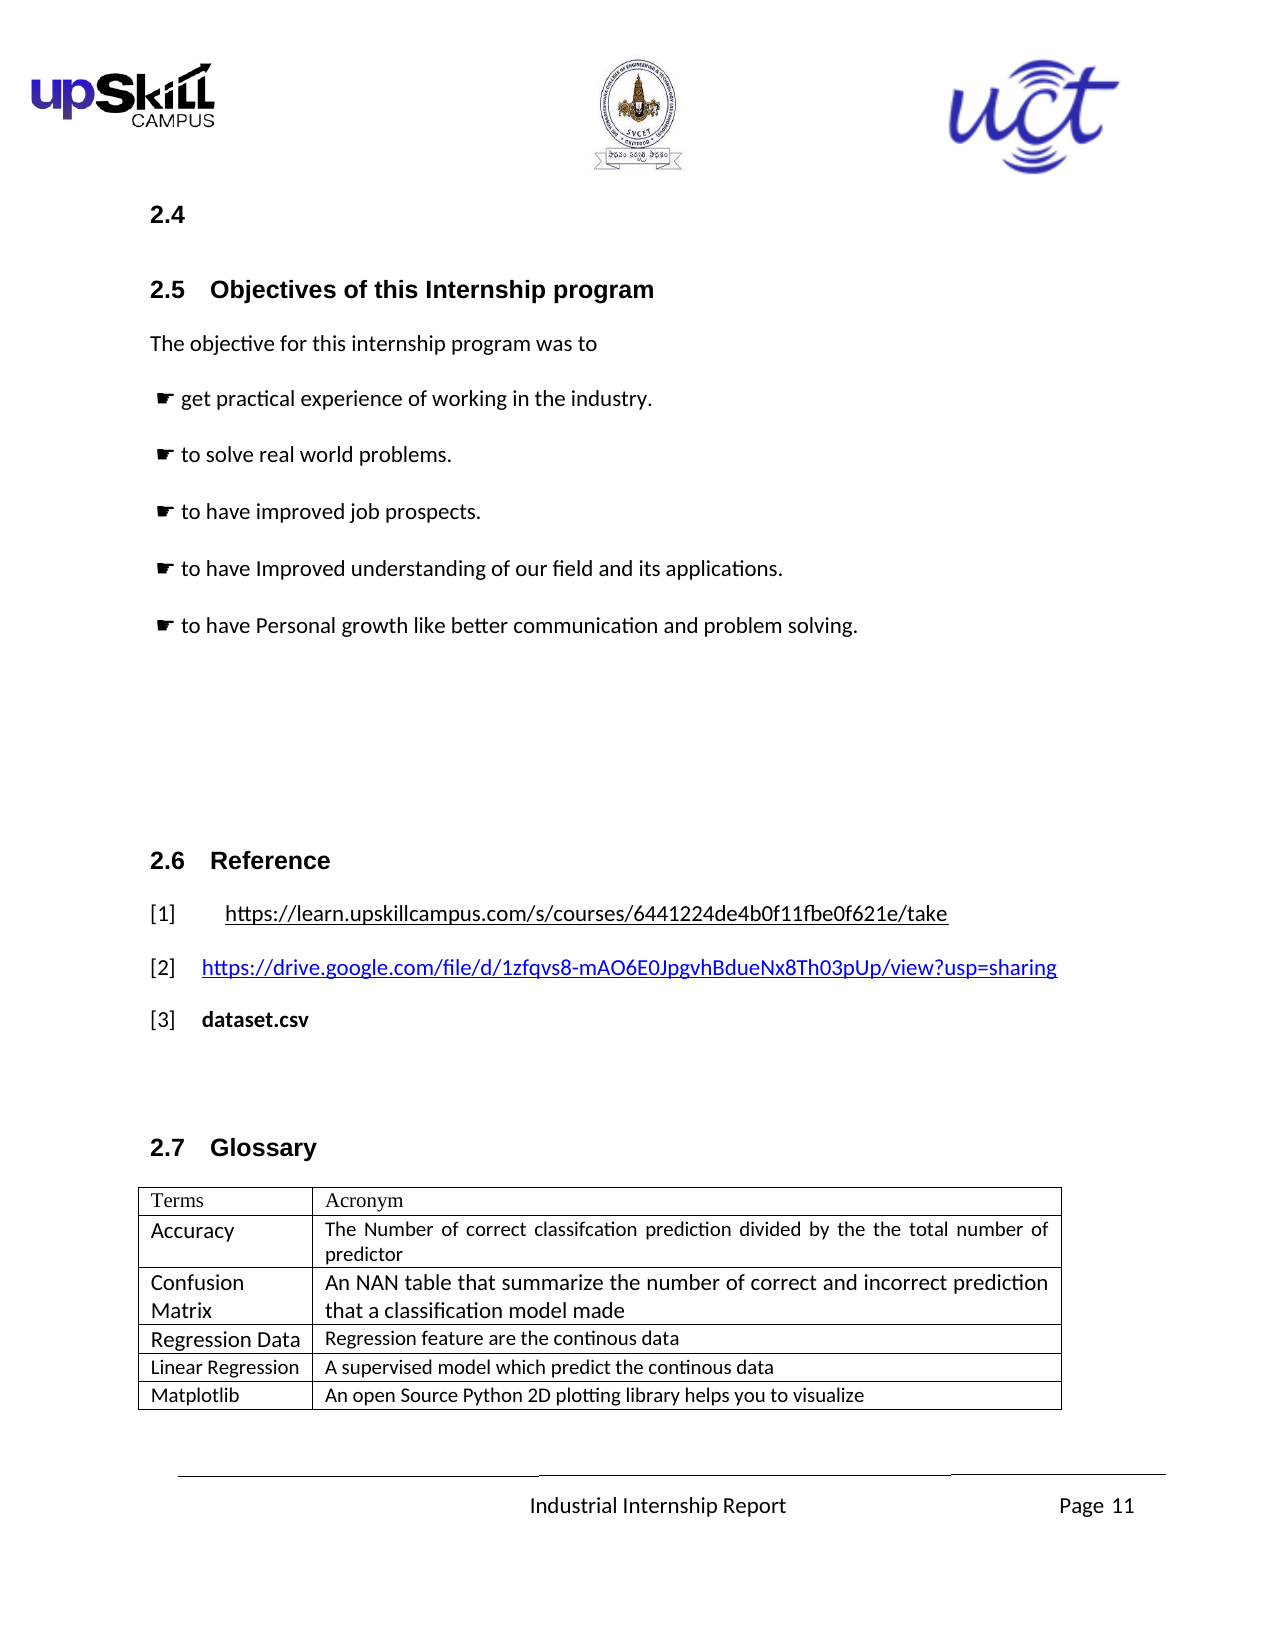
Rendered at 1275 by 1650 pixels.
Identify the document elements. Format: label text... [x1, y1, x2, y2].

subtitle Objectives of this Internship program [150, 279, 1134, 304]
table_header Terms [139, 1188, 312, 1215]
text [1] https://learn.upskillcampus.com/s/courses/6441224de4b0f11fbe0f621e/take [150, 899, 1134, 928]
table_header Acronym [313, 1188, 1061, 1215]
text ☛ to have Personal growth like better communication and problem solving. [150, 609, 1134, 640]
text ☛ to solve real world problems. [150, 438, 1134, 470]
table_cell Accuracy [139, 1216, 312, 1267]
table_cell An NAN table that summarize the number of correct and incorrect prediction that a classification model made [313, 1268, 1061, 1324]
table_cell An open Source Python 2D plotting library helps you to visualize [313, 1382, 1061, 1409]
table_cell Regression feature are the continous data [313, 1325, 1061, 1353]
table_cell A supervised model which predict the continous data [313, 1354, 1061, 1381]
table_cell Linear Regression [139, 1354, 312, 1381]
text ☛ to have Improved understanding of our field and its applications. [150, 552, 1134, 583]
text ☛ to have improved job prospects. [150, 495, 1134, 526]
text [2] https://drive.google.com/file/d/1zfqvs8-mAO6E0JpgvhBdueNx8Th03pUp/view?usp=sharing [150, 953, 1134, 981]
table_cell Confusion Matrix [139, 1268, 312, 1324]
table_cell Regression Data [139, 1325, 312, 1353]
text The objective for this internship program was to [150, 329, 1134, 357]
text ☛ get practical experience of working in the industry. [150, 382, 1134, 413]
table_cell The Number of correct classifcation prediction divided by the the total number of predictor [313, 1216, 1061, 1267]
subtitle Glossary [150, 1137, 1134, 1162]
text [3] dataset.csv [150, 1006, 1134, 1034]
table_cell Matplotlib [139, 1382, 312, 1409]
subtitle Reference [150, 849, 1134, 874]
